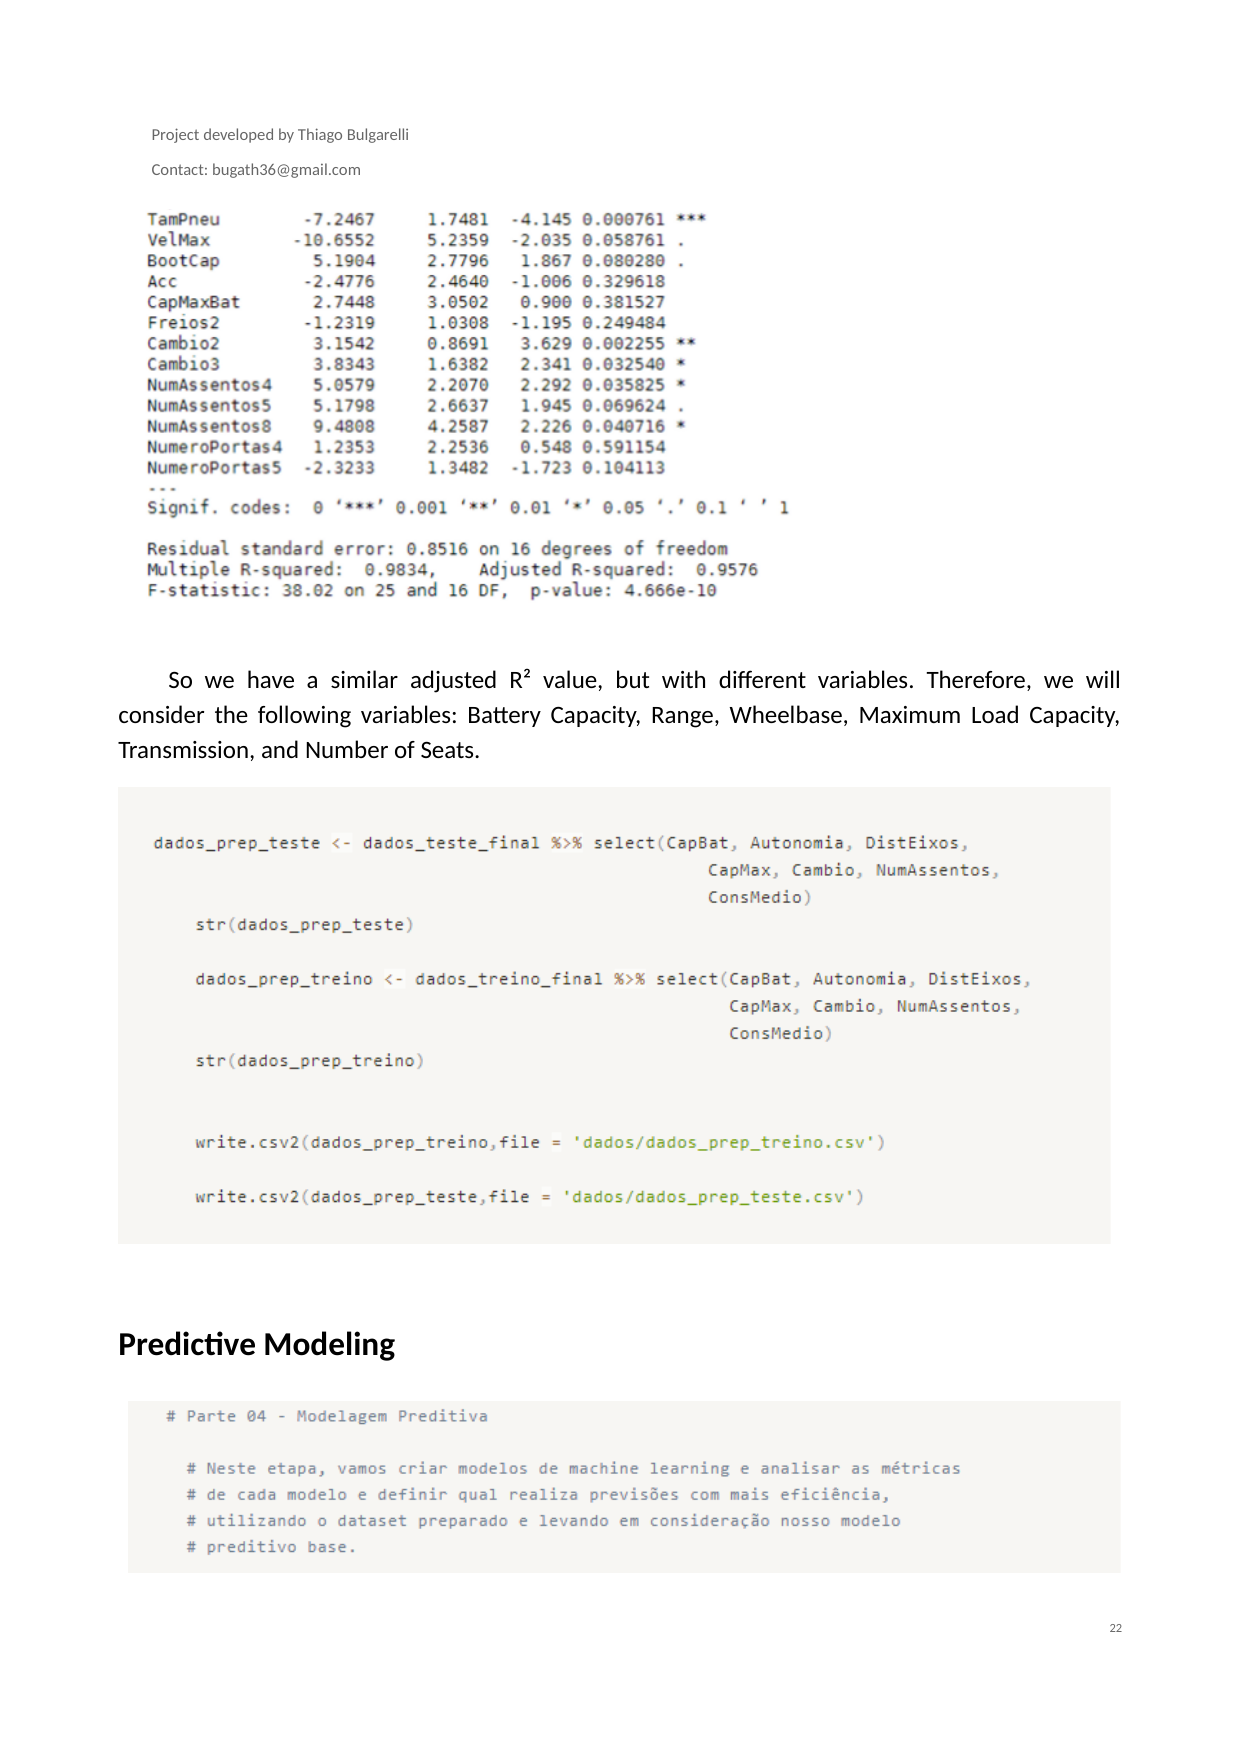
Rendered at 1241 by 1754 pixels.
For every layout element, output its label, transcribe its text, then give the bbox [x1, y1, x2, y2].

picture [142, 209, 1098, 610]
text So we have a similar adjusted R² value, but with different variables. Therefore, we will consider the following variables: Battery Capacity, Range, Wheelbase, Maximum Load Capacity, Transmission, and Number of Seats. [118, 664, 1122, 764]
picture [118, 787, 1111, 1244]
subtitle Predictive Modeling [118, 1323, 1122, 1363]
picture [128, 1401, 1121, 1573]
